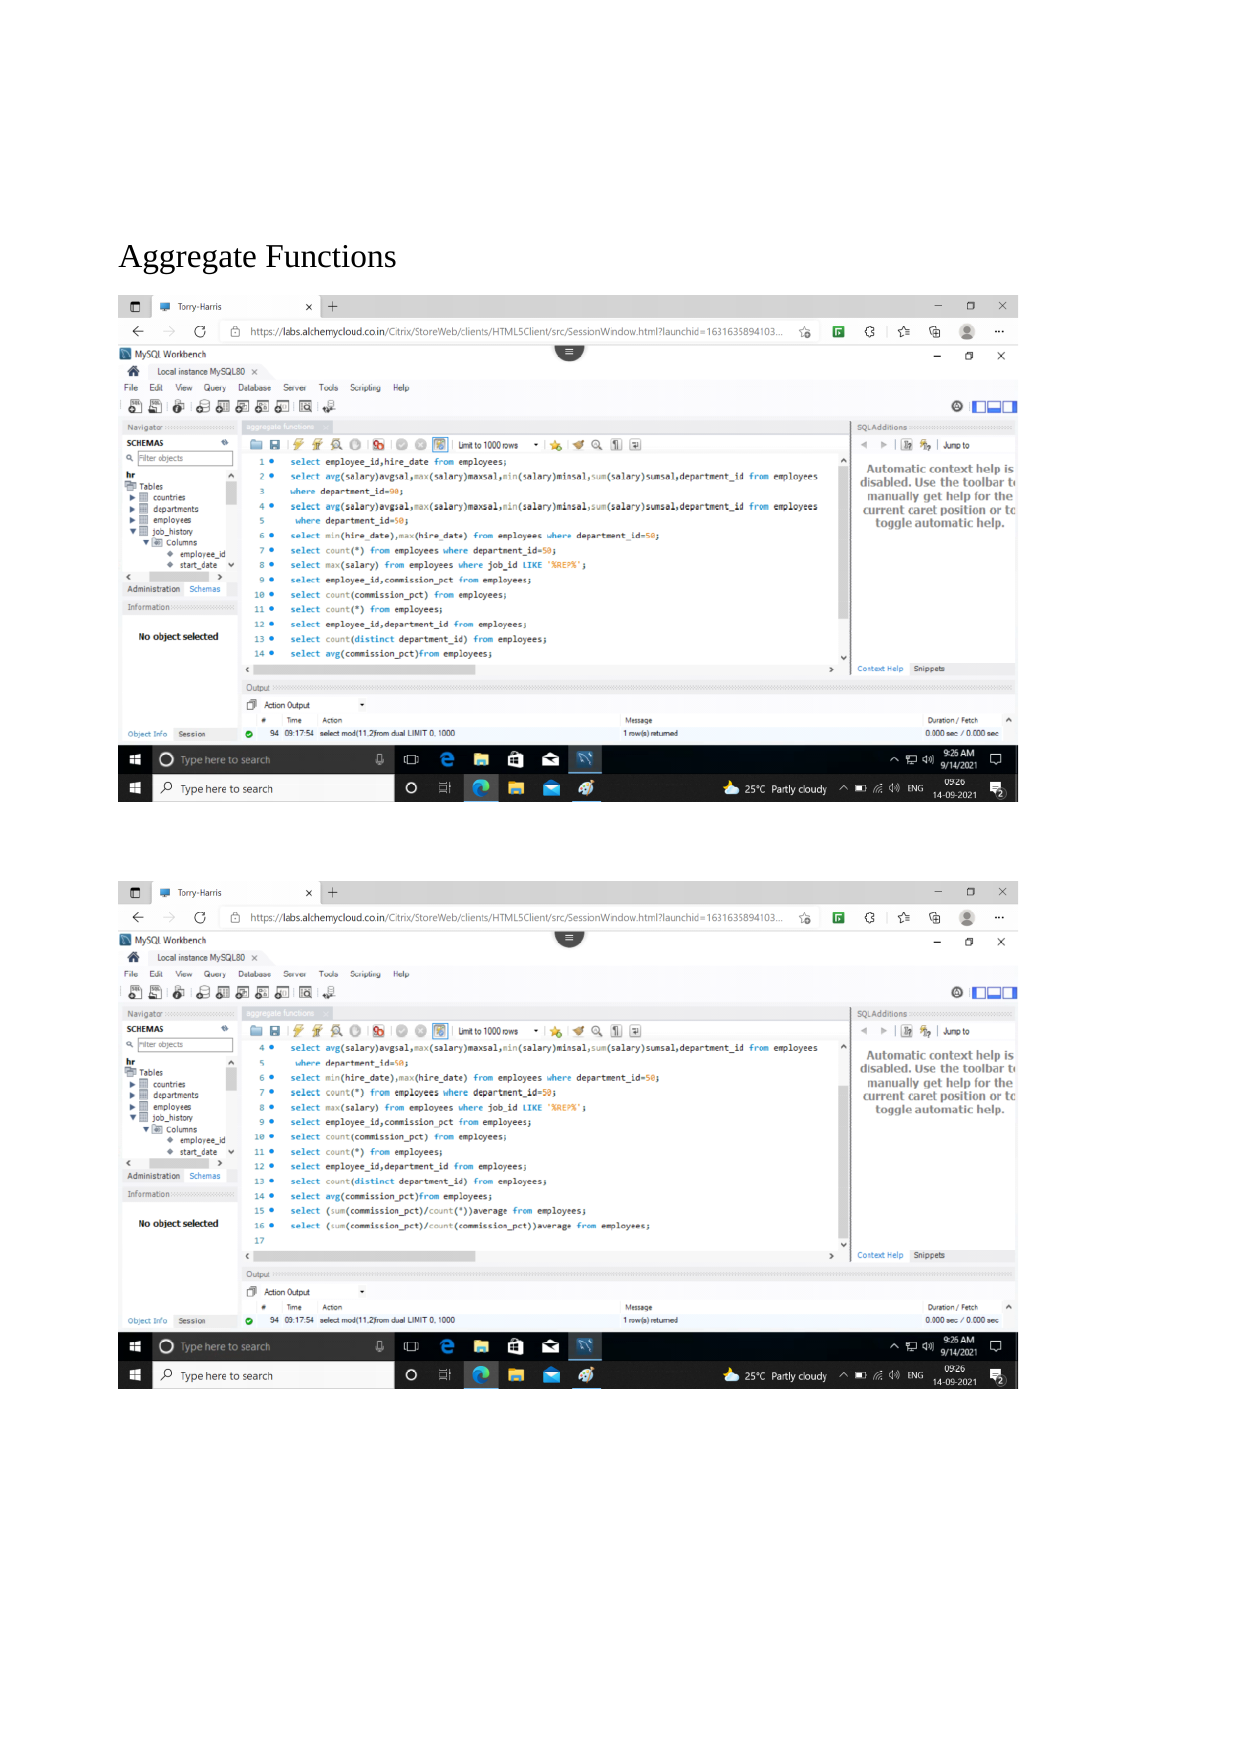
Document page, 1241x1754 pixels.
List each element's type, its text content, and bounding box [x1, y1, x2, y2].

text Aggregate Functions [118, 236, 1122, 275]
